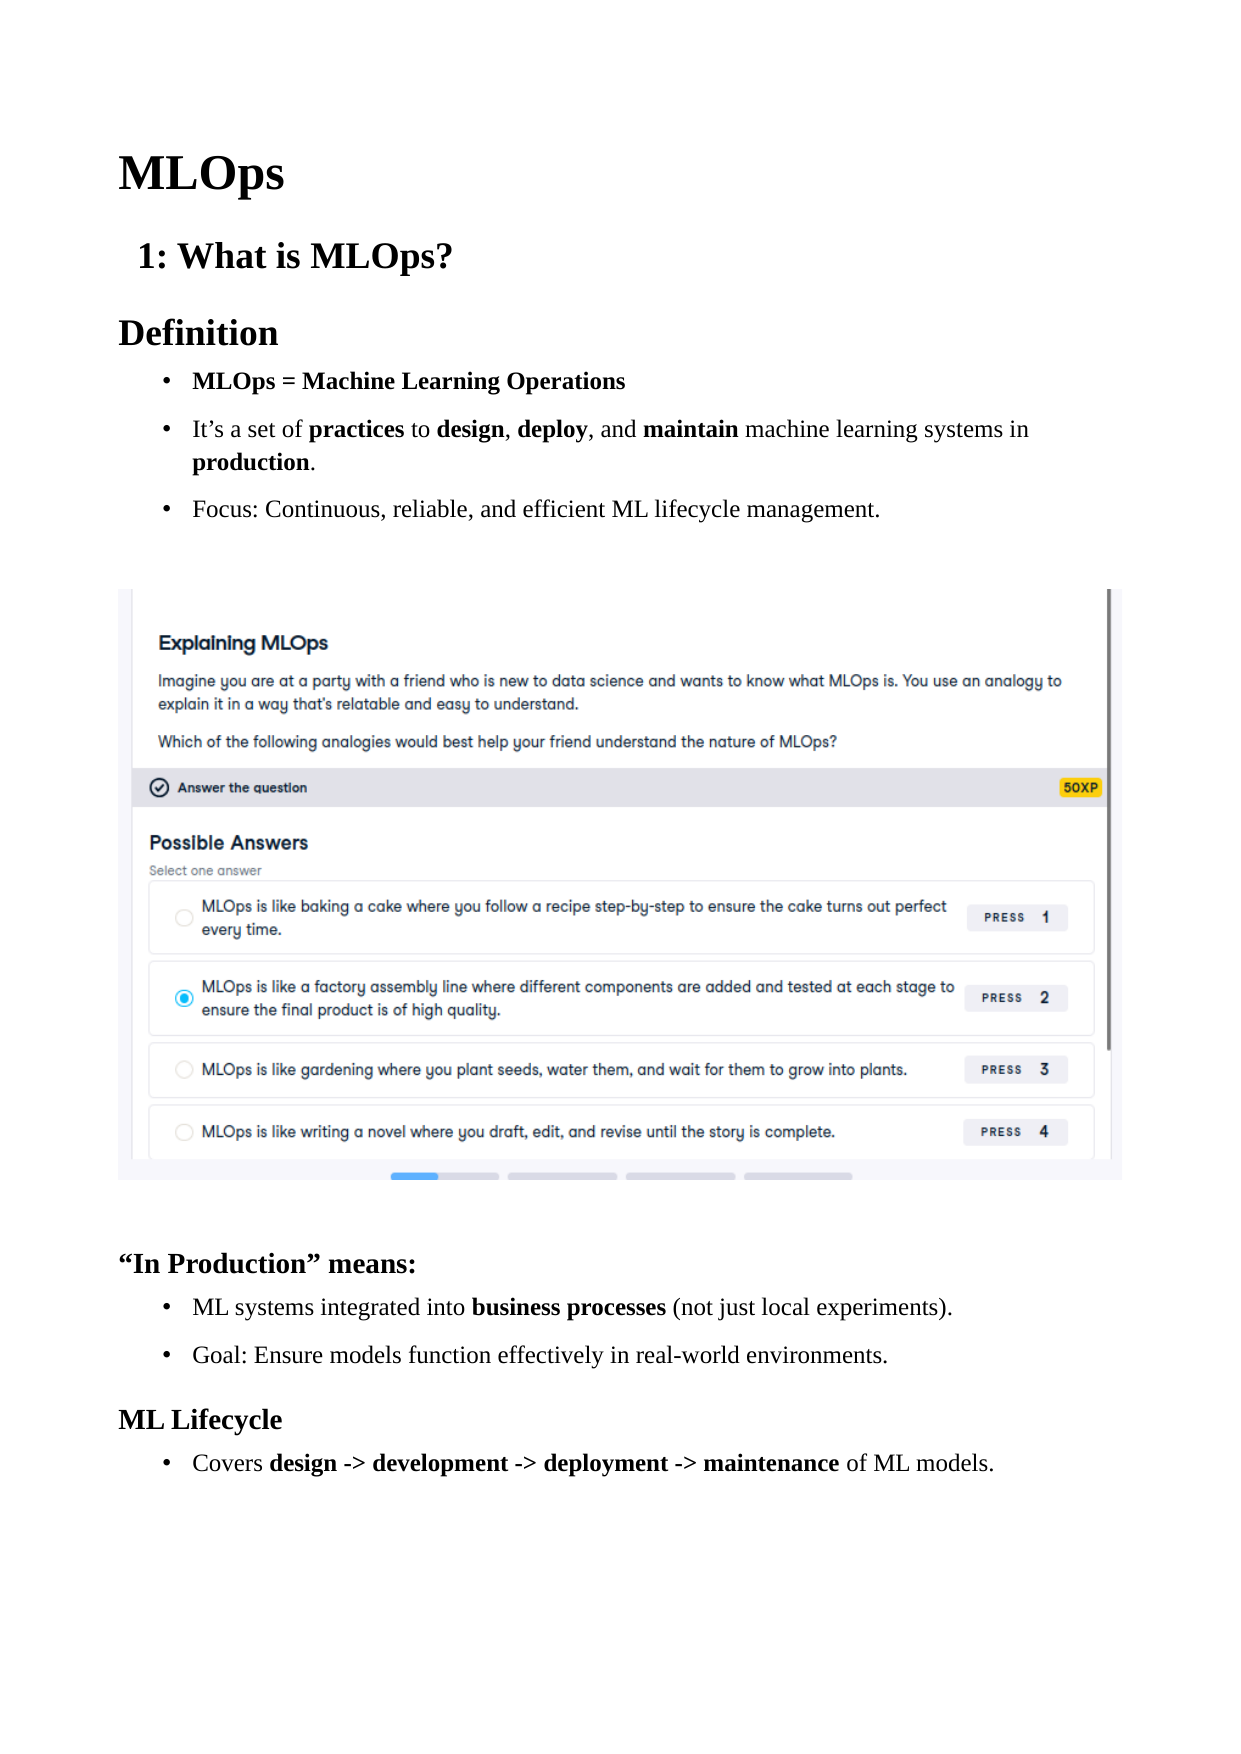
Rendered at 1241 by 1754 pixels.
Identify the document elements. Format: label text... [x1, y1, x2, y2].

subtitle “In Production” means: [118, 1246, 1122, 1279]
subtitle ML Lifecycle [118, 1402, 1122, 1435]
subtitle MLOps [118, 143, 1122, 201]
list It’s a set of practices to design, deploy, and maintain machine learning systems in production. [162, 414, 1122, 475]
list ML systems integrated into business processes (not just local experiments). [162, 1292, 1122, 1321]
subtitle 1: What is MLOps? [118, 234, 1122, 277]
list MLOps = Machine Learning Operations [162, 366, 1122, 395]
list Goal: Ensure models function effectively in real-world environments. [162, 1340, 1122, 1368]
list Covers design -> development -> deployment -> maintenance of ML models. [162, 1448, 1122, 1477]
list Focus: Continuous, reliable, and efficient ML lifecycle management. [162, 494, 1122, 523]
picture [118, 589, 1123, 1180]
subtitle Definition [118, 310, 1122, 353]
